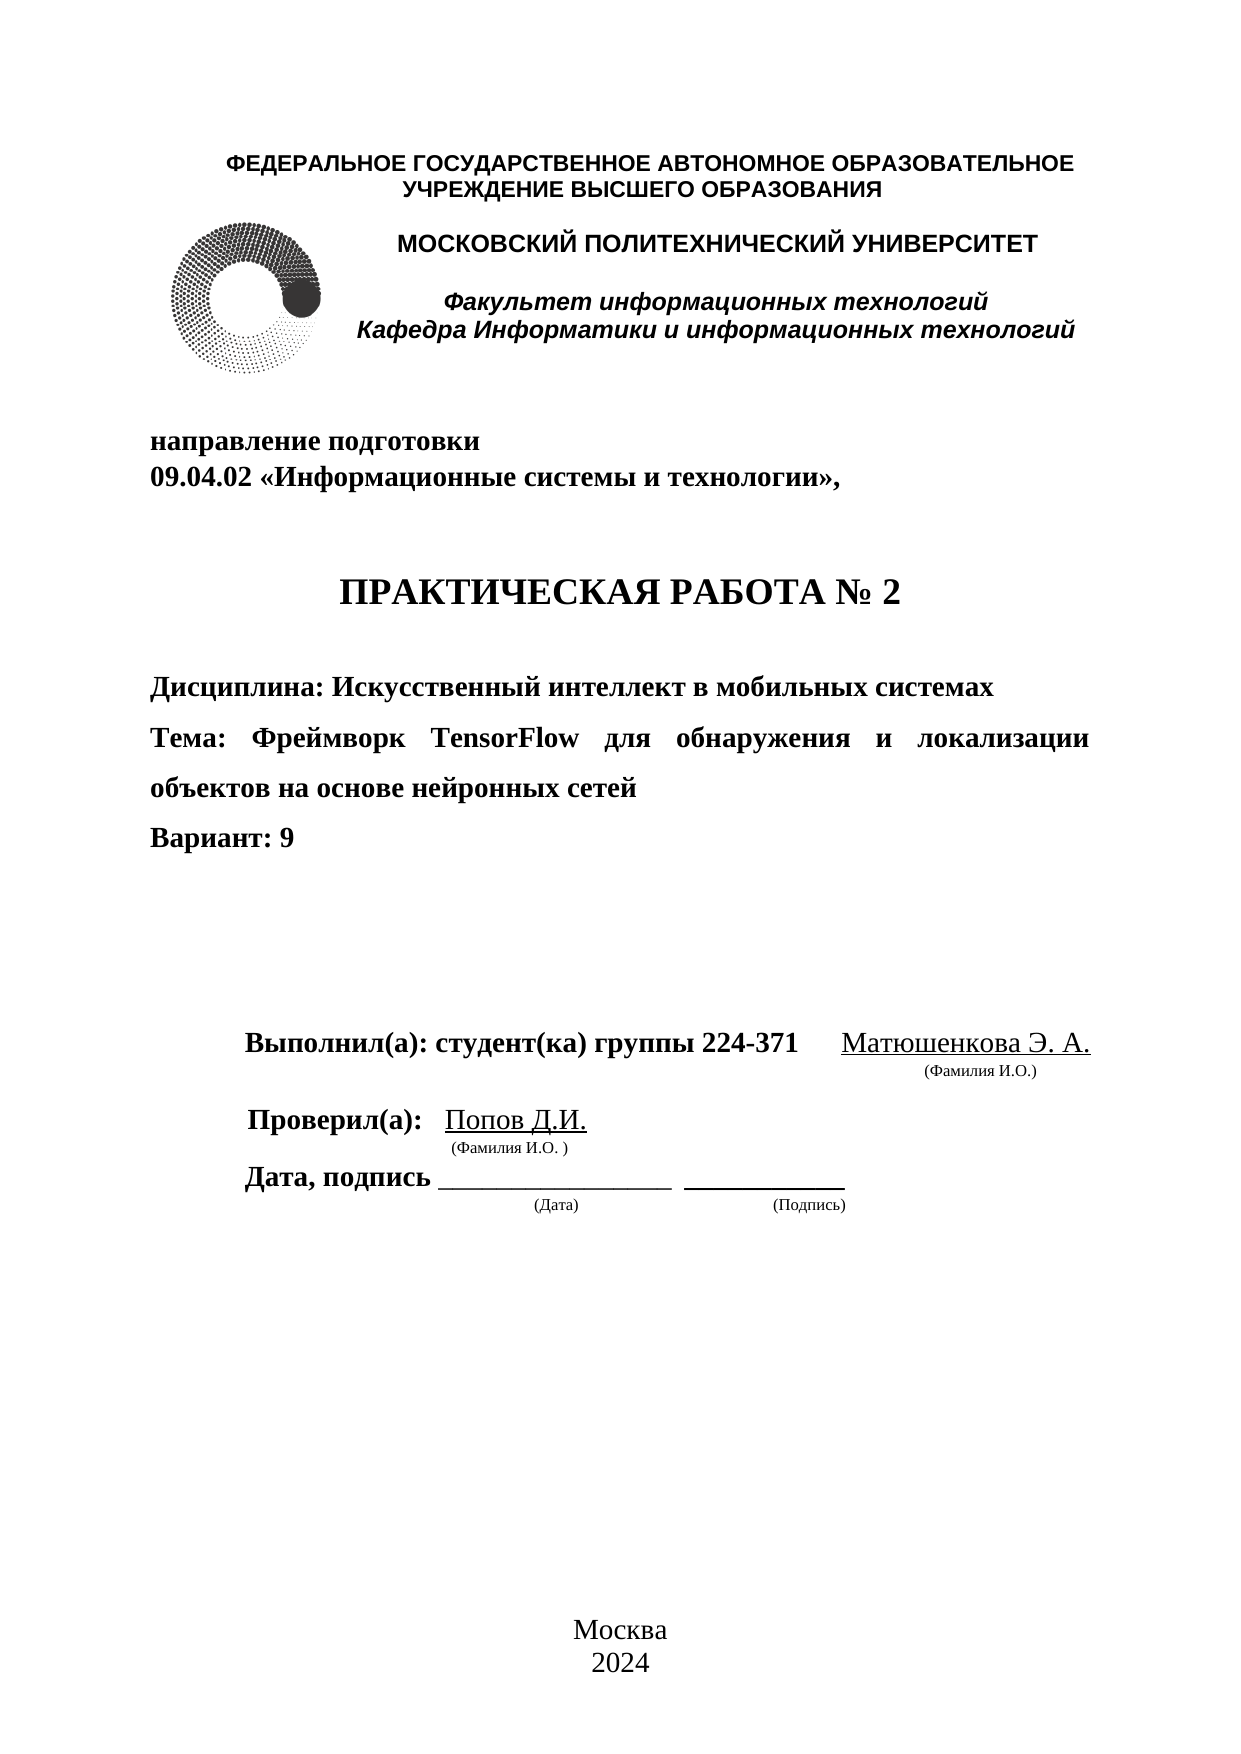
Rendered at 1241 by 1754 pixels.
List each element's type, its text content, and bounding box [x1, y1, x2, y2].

text ПРАКТИЧЕСКАЯ РАБОТА № 2 [150, 569, 1090, 612]
text (Фамилия И.О.) [600, 1061, 1090, 1101]
text (Фамилия И.О. ) [451, 1138, 1090, 1157]
text 09.04.02 «Информационные системы и технологии», [150, 459, 1090, 493]
text Выполнил(а): студент(ка) группы 224-371 Матюшенкова Э. А. [150, 1025, 1090, 1058]
picture [168, 220, 326, 377]
text Дисциплина: Искусственный интеллект в мобильных системах [150, 669, 1090, 703]
text Кафедра Информатики и информационных технологий [326, 315, 1090, 344]
text Тема: Фреймворк TensorFlow для обнаружения и локализации объектов на основе нейронных сетей [150, 720, 1090, 803]
text ФЕДЕРАЛЬНОЕ ГОСУДАРСТВЕННОЕ АВТОНОМНОЕ ОБРАЗОВАТЕЛЬНОЕ УЧРЕЖДЕНИЕ ВЫСШЕГО ОБРАЗОВАНИЯ [150, 150, 1135, 203]
text Дата, подпись ________________ ___________ [215, 1159, 1090, 1192]
text (Дата) (Подпись) [534, 1195, 1090, 1214]
text направление подготовки [150, 423, 1090, 457]
text Проверил(а): Попов Д.И. [150, 1102, 1090, 1136]
text МОСКОВСКИЙ ПОЛИТЕХНИЧЕСКИЙ УНИВЕРСИТЕТ [326, 229, 1090, 258]
text Факультет информационных технологий [326, 287, 1090, 315]
text Вариант: 9 [150, 820, 1090, 854]
